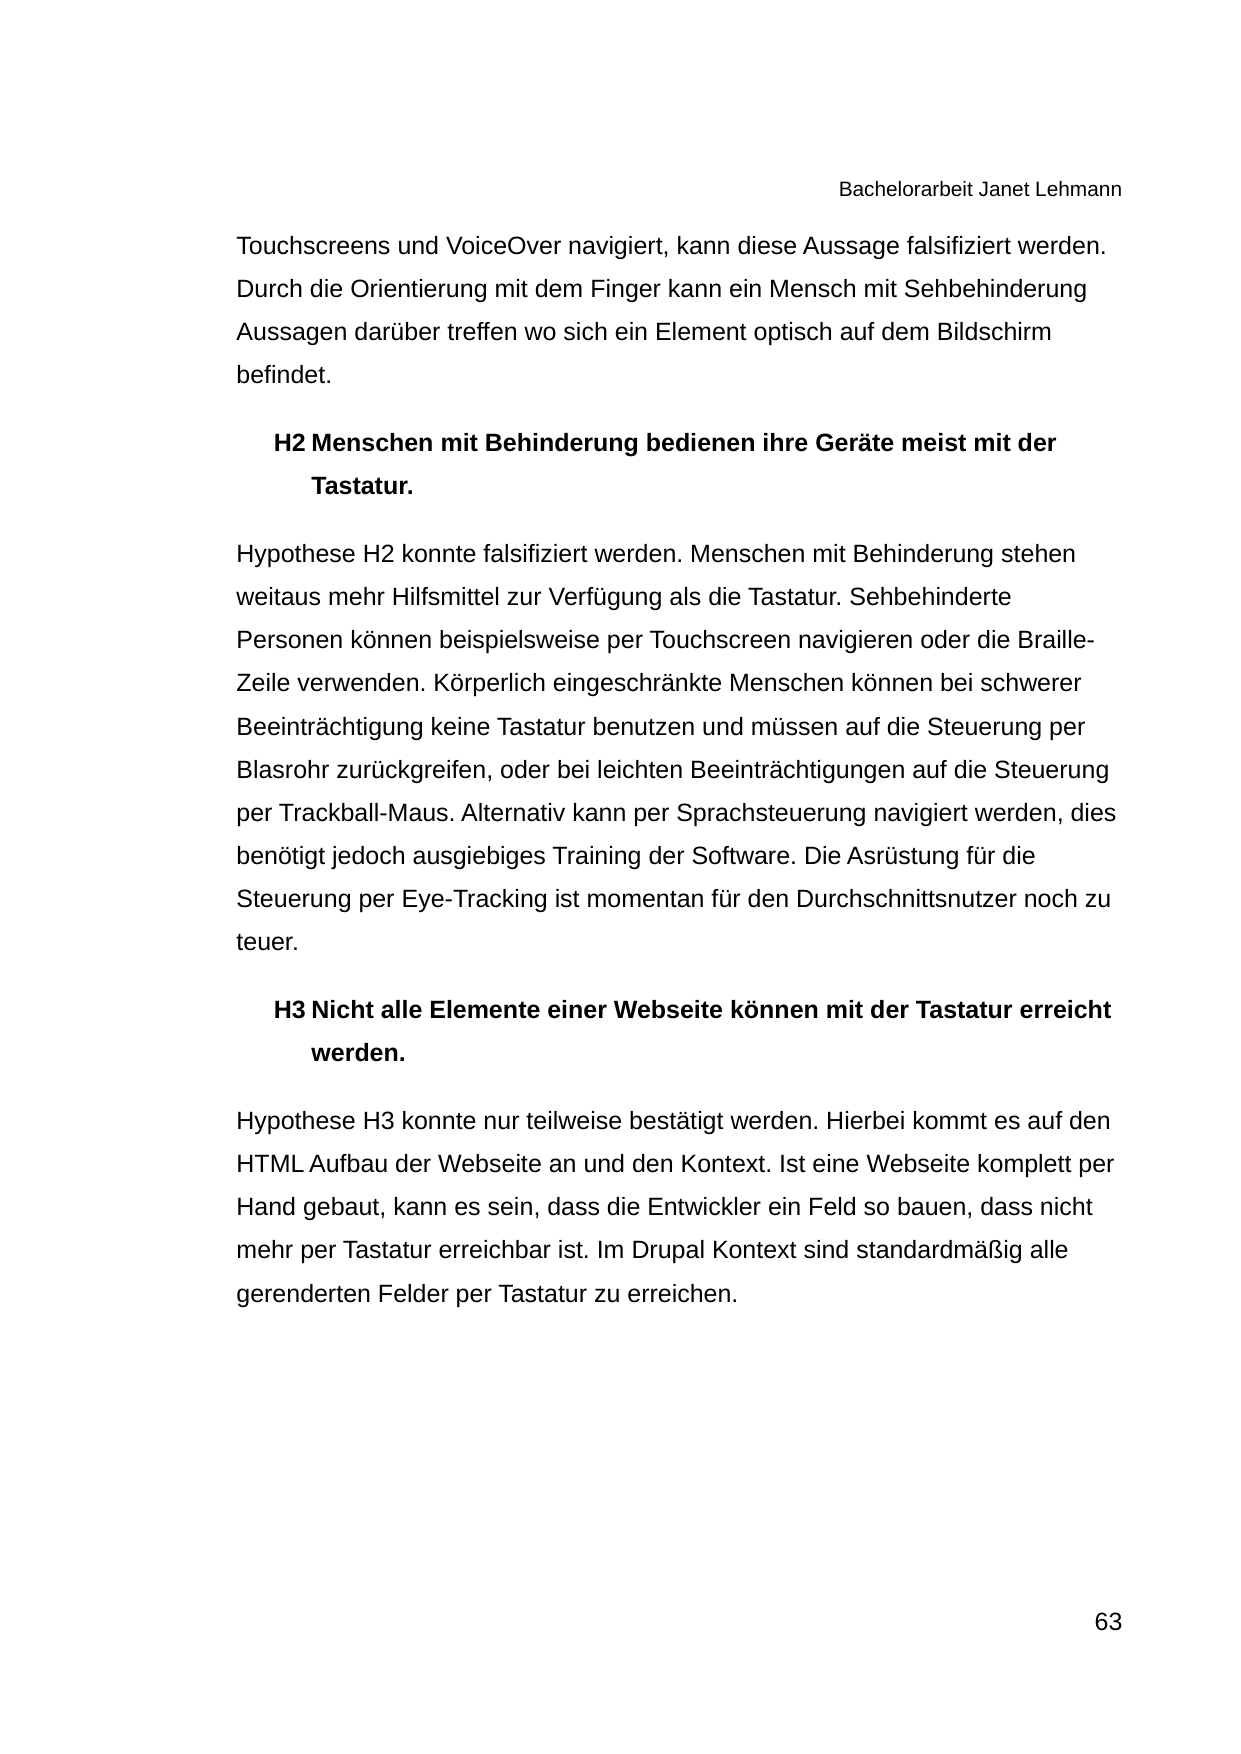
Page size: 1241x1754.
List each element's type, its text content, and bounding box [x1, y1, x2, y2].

text Hypothese H3 konnte nur teilweise bestätigt werden. Hierbei kommt es auf den HTML Aufbau der Webseite an und den Kontext. Ist eine Webseite komplett per Hand gebaut, kann es sein, dass die Entwickler ein Feld so bauen, dass nicht mehr per Tastatur erreichbar ist. Im Drupal Kontext sind standardmäßig alle gerenderten Felder per Tastatur zu erreichen. [236, 1106, 1122, 1307]
text Hypothese H2 konnte falsifiziert werden. Menschen mit Behinderung stehen weitaus mehr Hilfsmittel zur Verfügung als die Tastatur. Sehbehinderte Personen können beispielsweise per Touchscreen navigieren oder die Braille-Zeile verwenden. Körperlich eingeschränkte Menschen können bei schwerer Beeinträchtigung keine Tastatur benutzen und müssen auf die Steuerung per Blasrohr zurückgreifen, oder bei leichten Beeinträchtigungen auf die Steuerung per Trackball-Maus. Alternativ kann per Sprachsteuerung navigiert werden, dies benötigt jedoch ausgiebiges Training der Software. Die Asrüstung für die Steuerung per Eye-Tracking ist momentan für den Durchschnittsnutzer noch zu teuer. [236, 539, 1122, 956]
list Nicht alle Elemente einer Webseite können mit der Tastatur erreicht werden. [274, 995, 1122, 1067]
list Menschen mit Behinderung bedienen ihre Geräte meist mit der Tastatur. [274, 428, 1122, 500]
text Touchscreens und VoiceOver navigiert, kann diese Aussage falsifiziert werden. Durch die Orientierung mit dem Finger kann ein Mensch mit Sehbehinderung Aussagen darüber treffen wo sich ein Element optisch auf dem Bildschirm befindet. [236, 231, 1122, 389]
